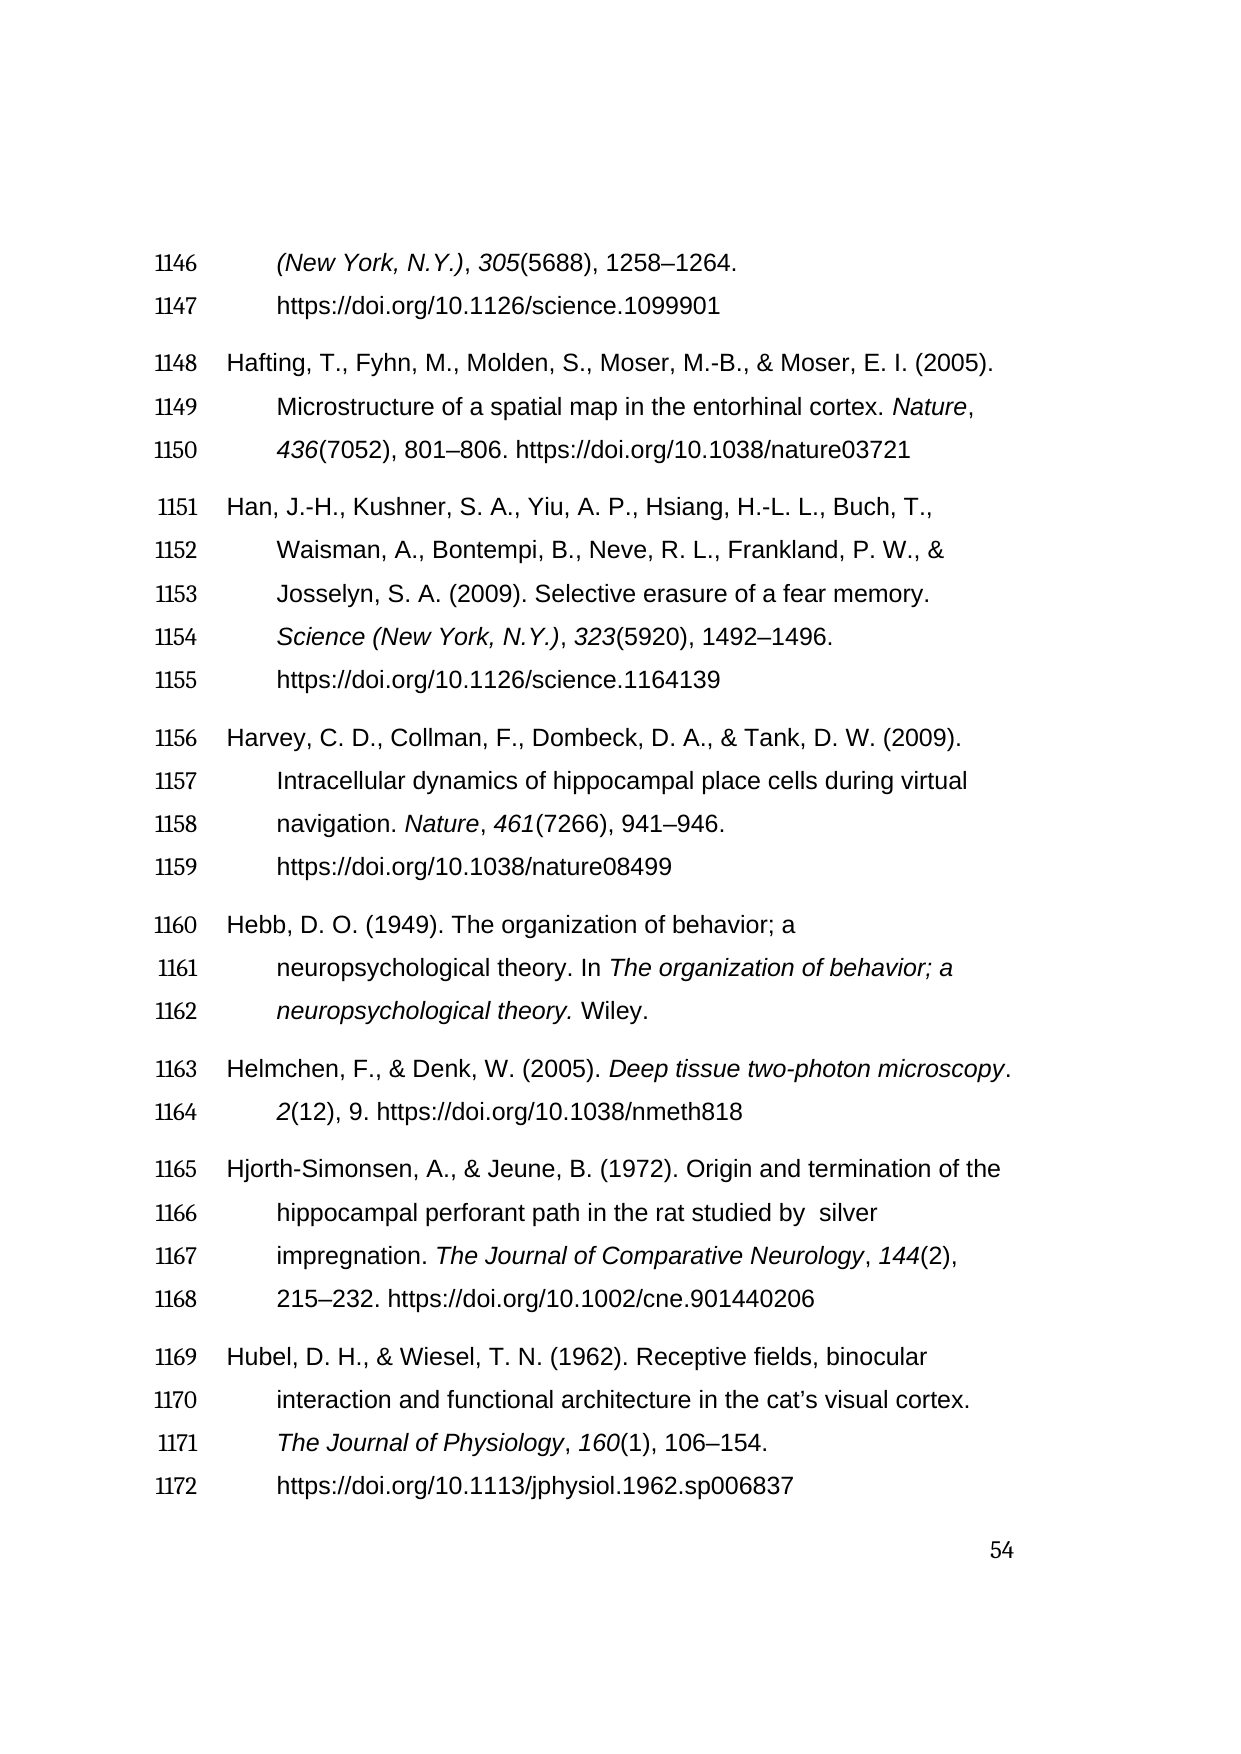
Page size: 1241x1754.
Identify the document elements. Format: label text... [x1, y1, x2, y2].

text Hubel, D. H., & Wiesel, T. N. (1962). Receptive fields, binocular interaction and functional architecture in the cat’s visual cortex. The Journal of Physiology, 160(1), 106–154. https://doi.org/10.1113/jphysiol.1962.sp006837 [226, 1342, 1014, 1500]
text Han, J.-H., Kushner, S. A., Yiu, A. P., Hsiang, H.-L. L., Buch, T., Waisman, A., Bontempi, B., Neve, R. L., Frankland, P. W., & Josselyn, S. A. (2009). Selective erasure of a fear memory. Science (New York, N.Y.), 323(5920), 1492–1496. https://doi.org/10.1126/science.1164139 [226, 492, 1014, 694]
text Hebb, D. O. (1949). The organization of behavior; a neuropsychological theory. In The organization of behavior; a neuropsychological theory. Wiley. [226, 910, 1014, 1025]
text Harvey, C. D., Collman, F., Dombeck, D. A., & Tank, D. W. (2009). Intracellular dynamics of hippocampal place cells during virtual navigation. Nature, 461(7266), 941–946. https://doi.org/10.1038/nature08499 [226, 723, 1014, 881]
text Hjorth-Simonsen, A., & Jeune, B. (1972). Origin and termination of the hippocampal perforant path in the rat studied by silver impregnation. The Journal of Comparative Neurology, 144(2), 215–232. https://doi.org/10.1002/cne.901440206 [226, 1154, 1014, 1313]
text Hafting, T., Fyhn, M., Molden, S., Moser, M.-B., & Moser, E. I. (2005). Microstructure of a spatial map in the entorhinal cortex. Nature, 436(7052), 801–806. https://doi.org/10.1038/nature03721 [226, 348, 1014, 463]
text (New York, N.Y.), 305(5688), 1258–1264. https://doi.org/10.1126/science.1099901 [226, 248, 1014, 319]
text Helmchen, F., & Denk, W. (2005). Deep tissue two-photon microscopy. 2(12), 9. https://doi.org/10.1038/nmeth818 [226, 1054, 1014, 1126]
